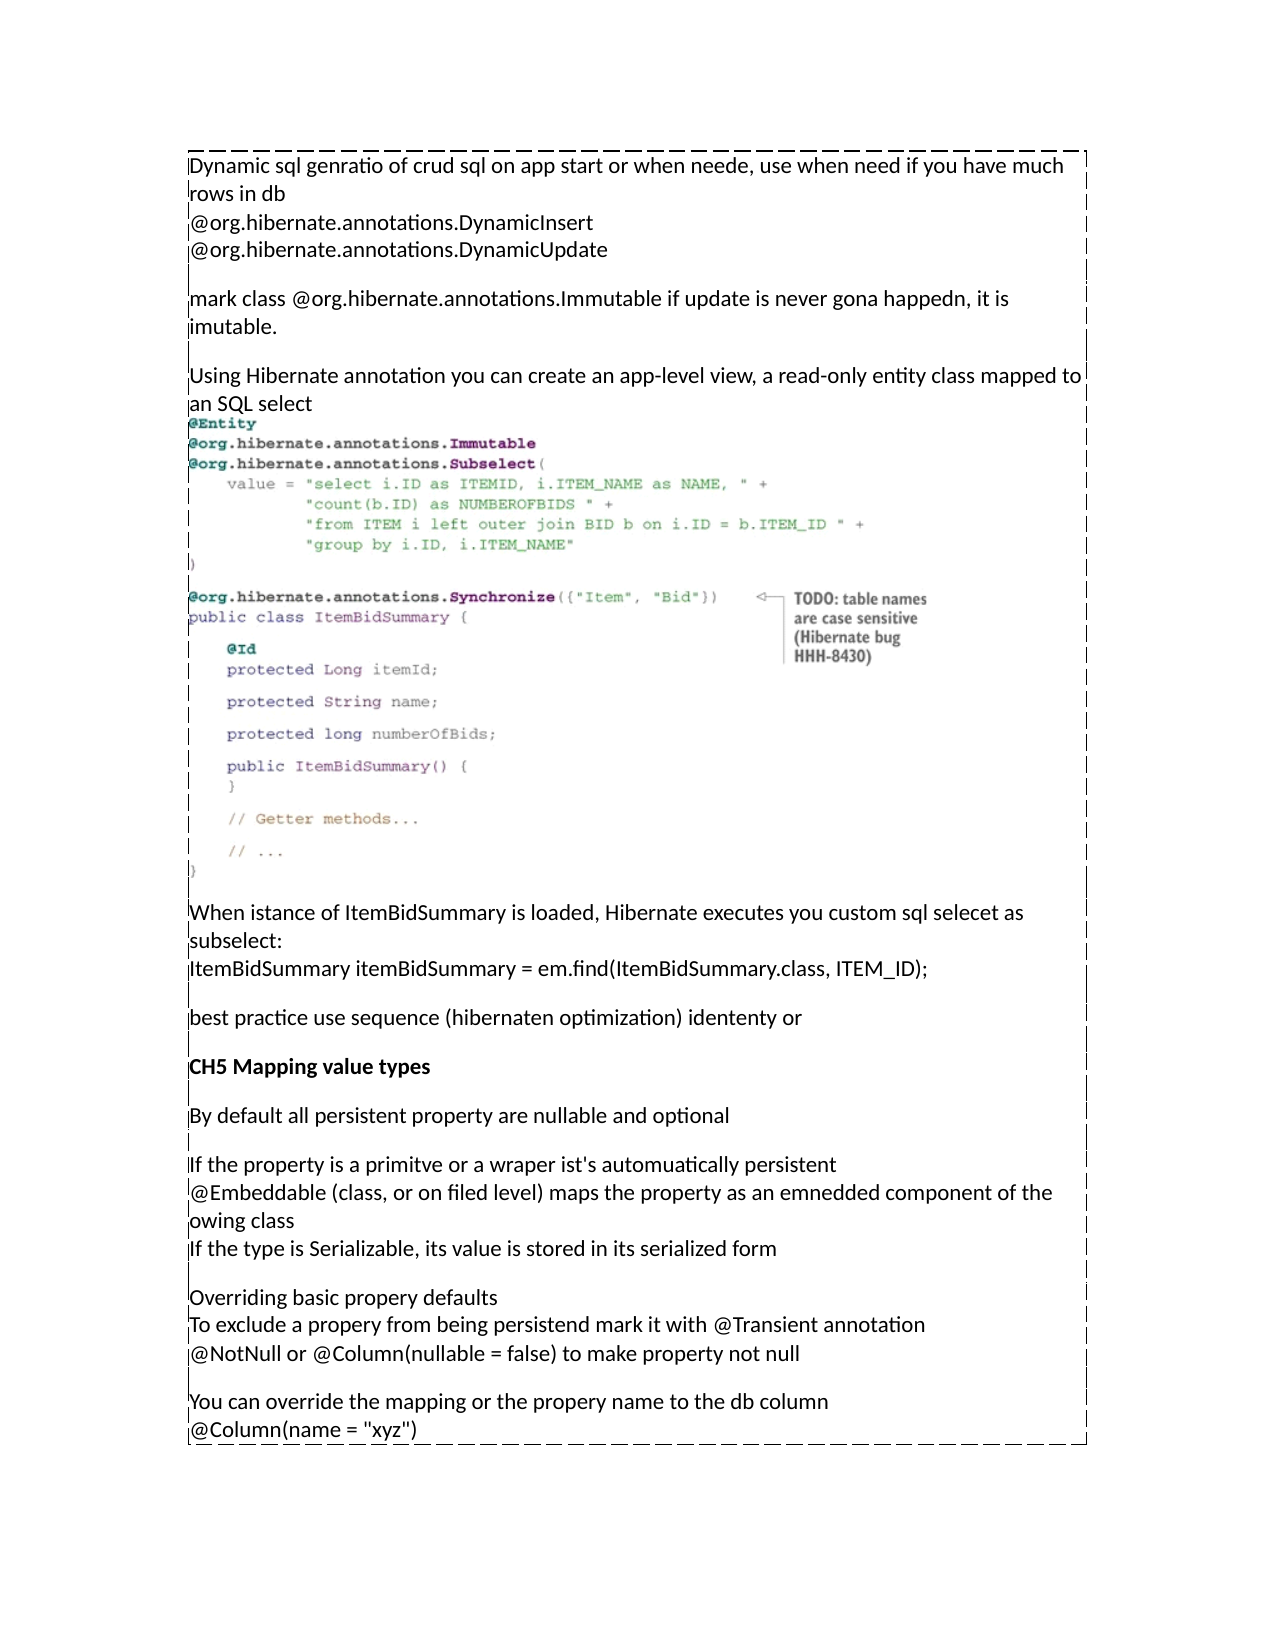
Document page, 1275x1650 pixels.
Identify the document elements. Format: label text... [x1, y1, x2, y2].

text mark class @org.hibernate.annotations.Immutable if update is never gona happedn, it is imutable. [187, 283, 1087, 341]
text Using Hibernate annotation you can create an app-level view, a read-only entity class mapped to an SQL select [187, 360, 1087, 877]
text Overriding basic propery defaults To exclude a propery from being persistend mark it with @Transient annotation @NotNull or @Column(nullable = false) to make property not null [187, 1281, 1087, 1367]
text You can override the mapping or the propery name to the db column @Column(name = "xyz") [187, 1386, 1087, 1445]
text When istance of ItemBidSummary is loaded, Hibernate executes you custom sql selecet as subselect: ItemBidSummary itemBidSummary = em.find(ItemBidSummary.class, ITEM_ID); [187, 897, 1087, 982]
text CH5 Mapping value types [187, 1050, 1087, 1080]
text If the property is a primitve or a wraper ist's automuatically persistent @Embeddable (class, or on filed level) maps the property as an emnedded component of the owing class If the type is Serializable, its value is stored in its serialized form [187, 1148, 1087, 1262]
text By default all persistent property are nullable and optional [187, 1099, 1087, 1129]
text best practice use sequence (hibernaten optimization) idententy or [187, 1002, 1087, 1031]
text Dynamic sql genratio of crud sql on app start or when neede, use when need if you have much rows in db @org.hibernate.annotations.DynamicInsert @org.hibernate.annotations.DynamicUpdate [187, 150, 1087, 264]
